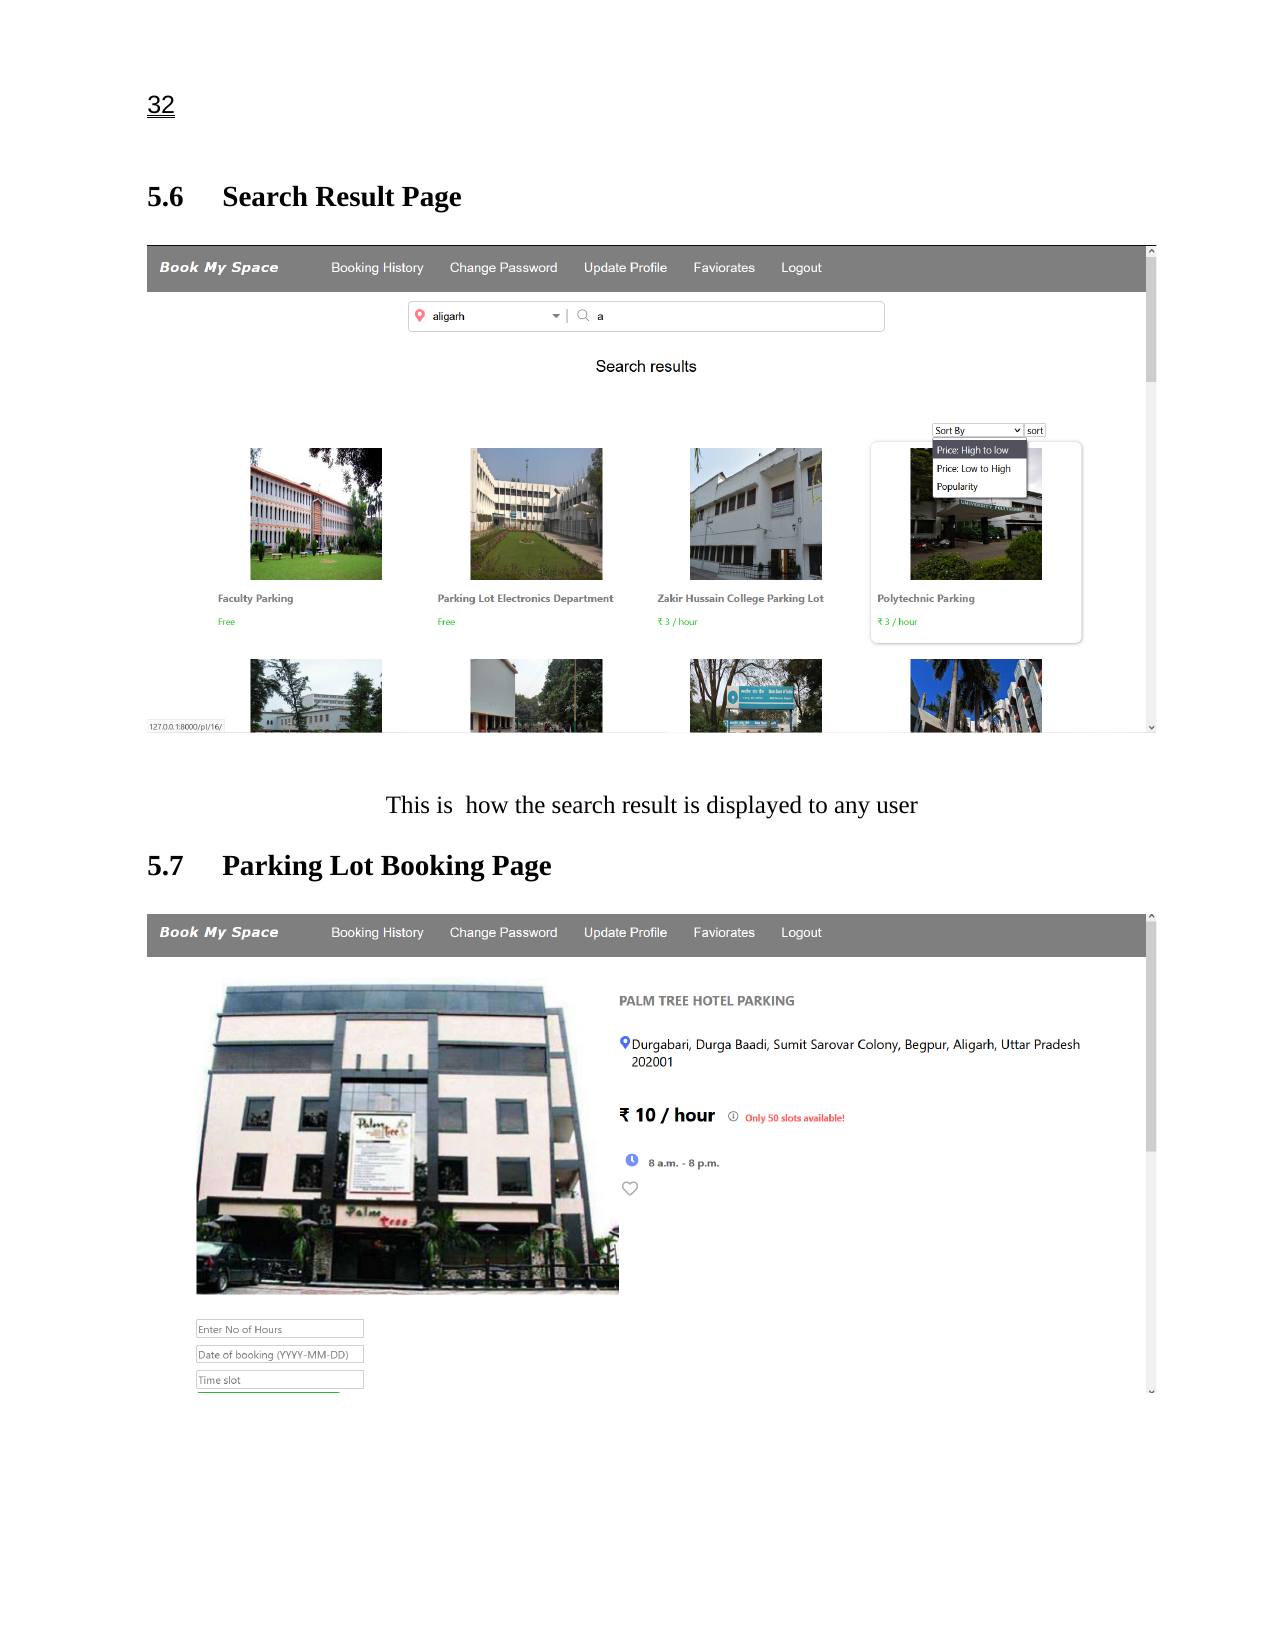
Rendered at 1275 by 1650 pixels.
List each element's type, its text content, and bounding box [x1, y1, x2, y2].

picture [147, 245, 1157, 733]
text 5.6 Search Result Page [147, 179, 1156, 212]
text 5.7 Parking Lot Booking Page [147, 848, 1156, 881]
picture [147, 914, 1157, 1393]
text This is how the search result is displayed to any user [147, 790, 1156, 819]
